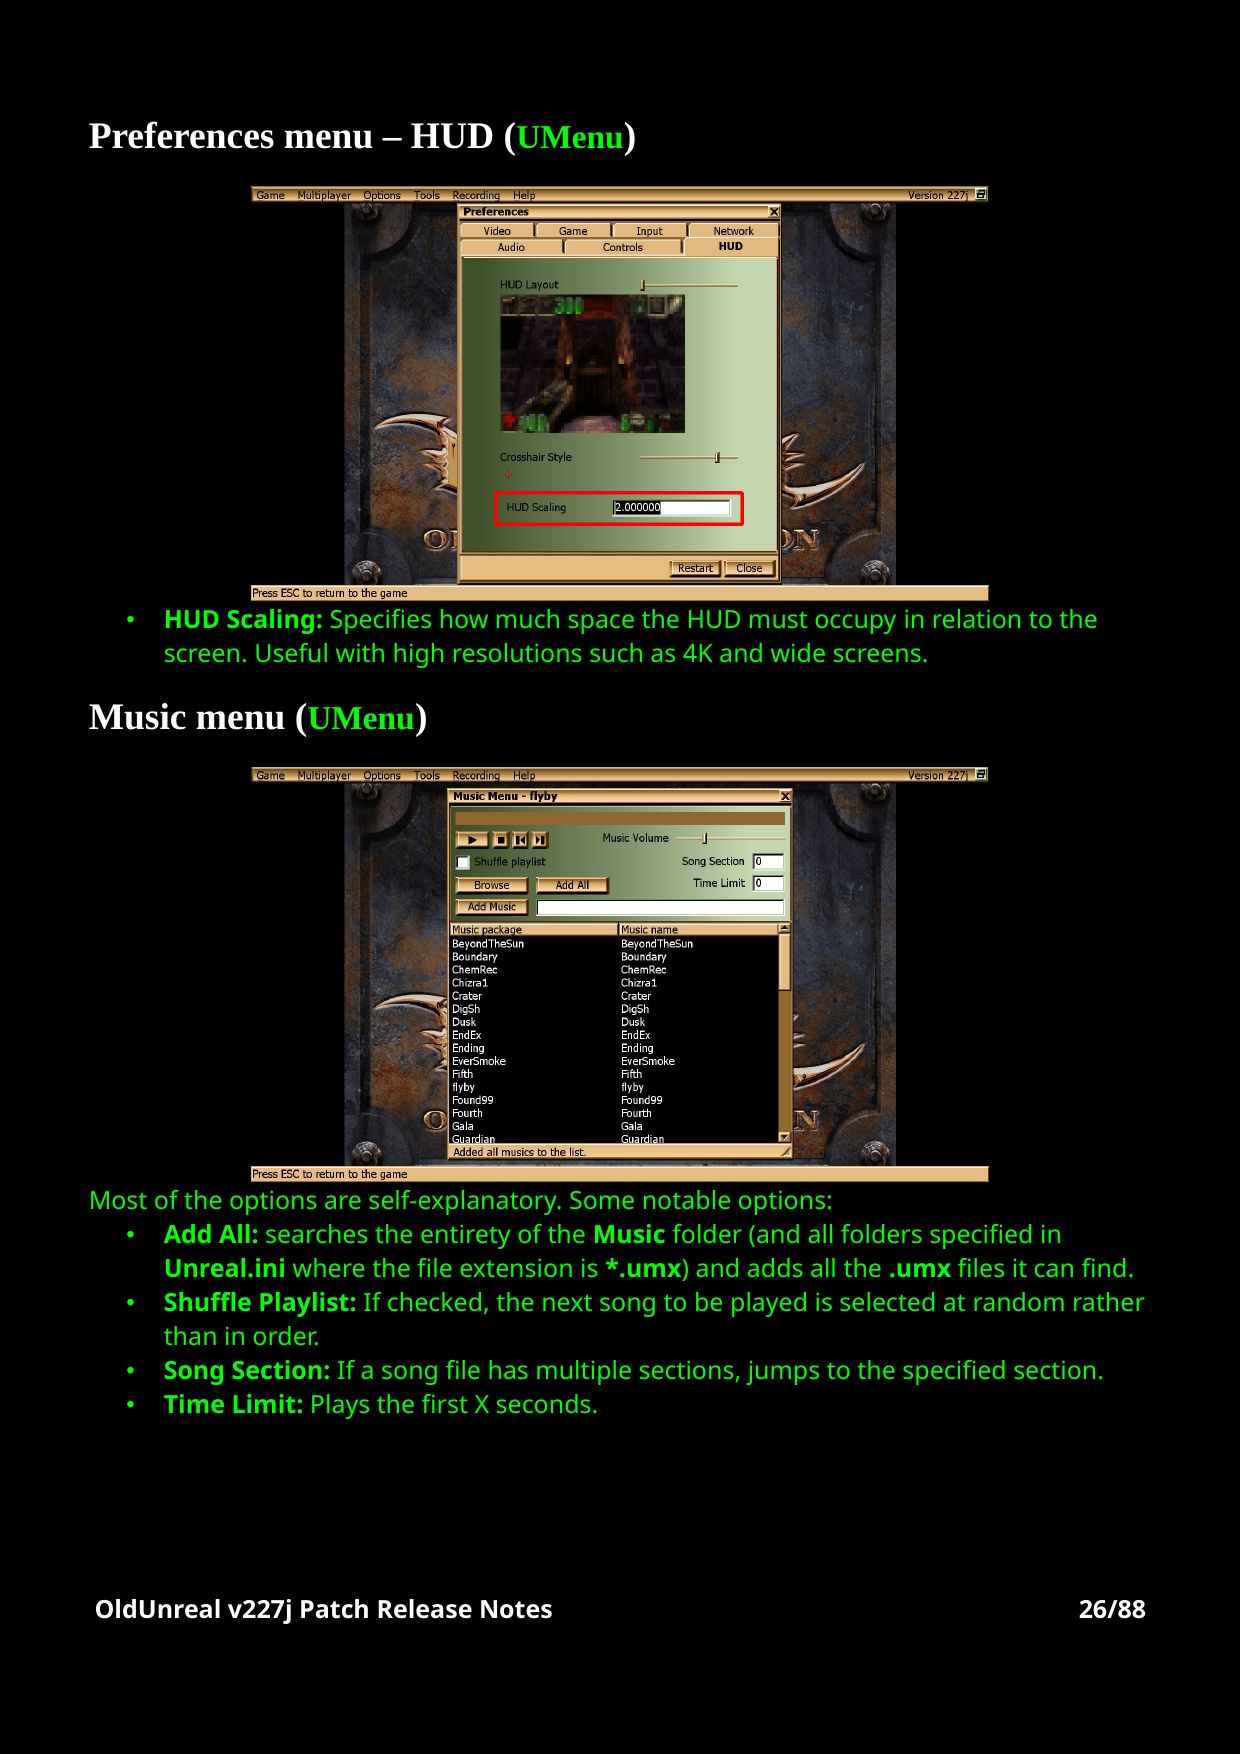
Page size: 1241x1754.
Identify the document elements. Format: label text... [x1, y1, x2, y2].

list Time Limit: Plays the first X seconds. [126, 1387, 1152, 1421]
picture [250, 767, 990, 1183]
list Add All: searches the entirety of the Music folder (and all folders specified in Unreal.ini where the file extension is *.umx) and adds all the .umx files it can find. [126, 1216, 1152, 1284]
text Most of the options are self-explanatory. Some notable options: [88, 767, 1152, 1216]
list Song Section: If a song file has multiple sections, jumps to the specified section. [126, 1353, 1152, 1387]
picture [250, 186, 990, 602]
list Shuffle Playlist: If checked, the next song to be played is selected at random rather than in order. [126, 1284, 1152, 1353]
subtitle Music menu (UMenu) [88, 694, 1152, 738]
list HUD Scaling: Specifies how much space the HUD must occupy in relation to the screen. Useful with high resolutions such as 4K and wide screens. [126, 186, 1152, 669]
subtitle Preferences menu – HUD (UMenu) [88, 113, 1152, 157]
